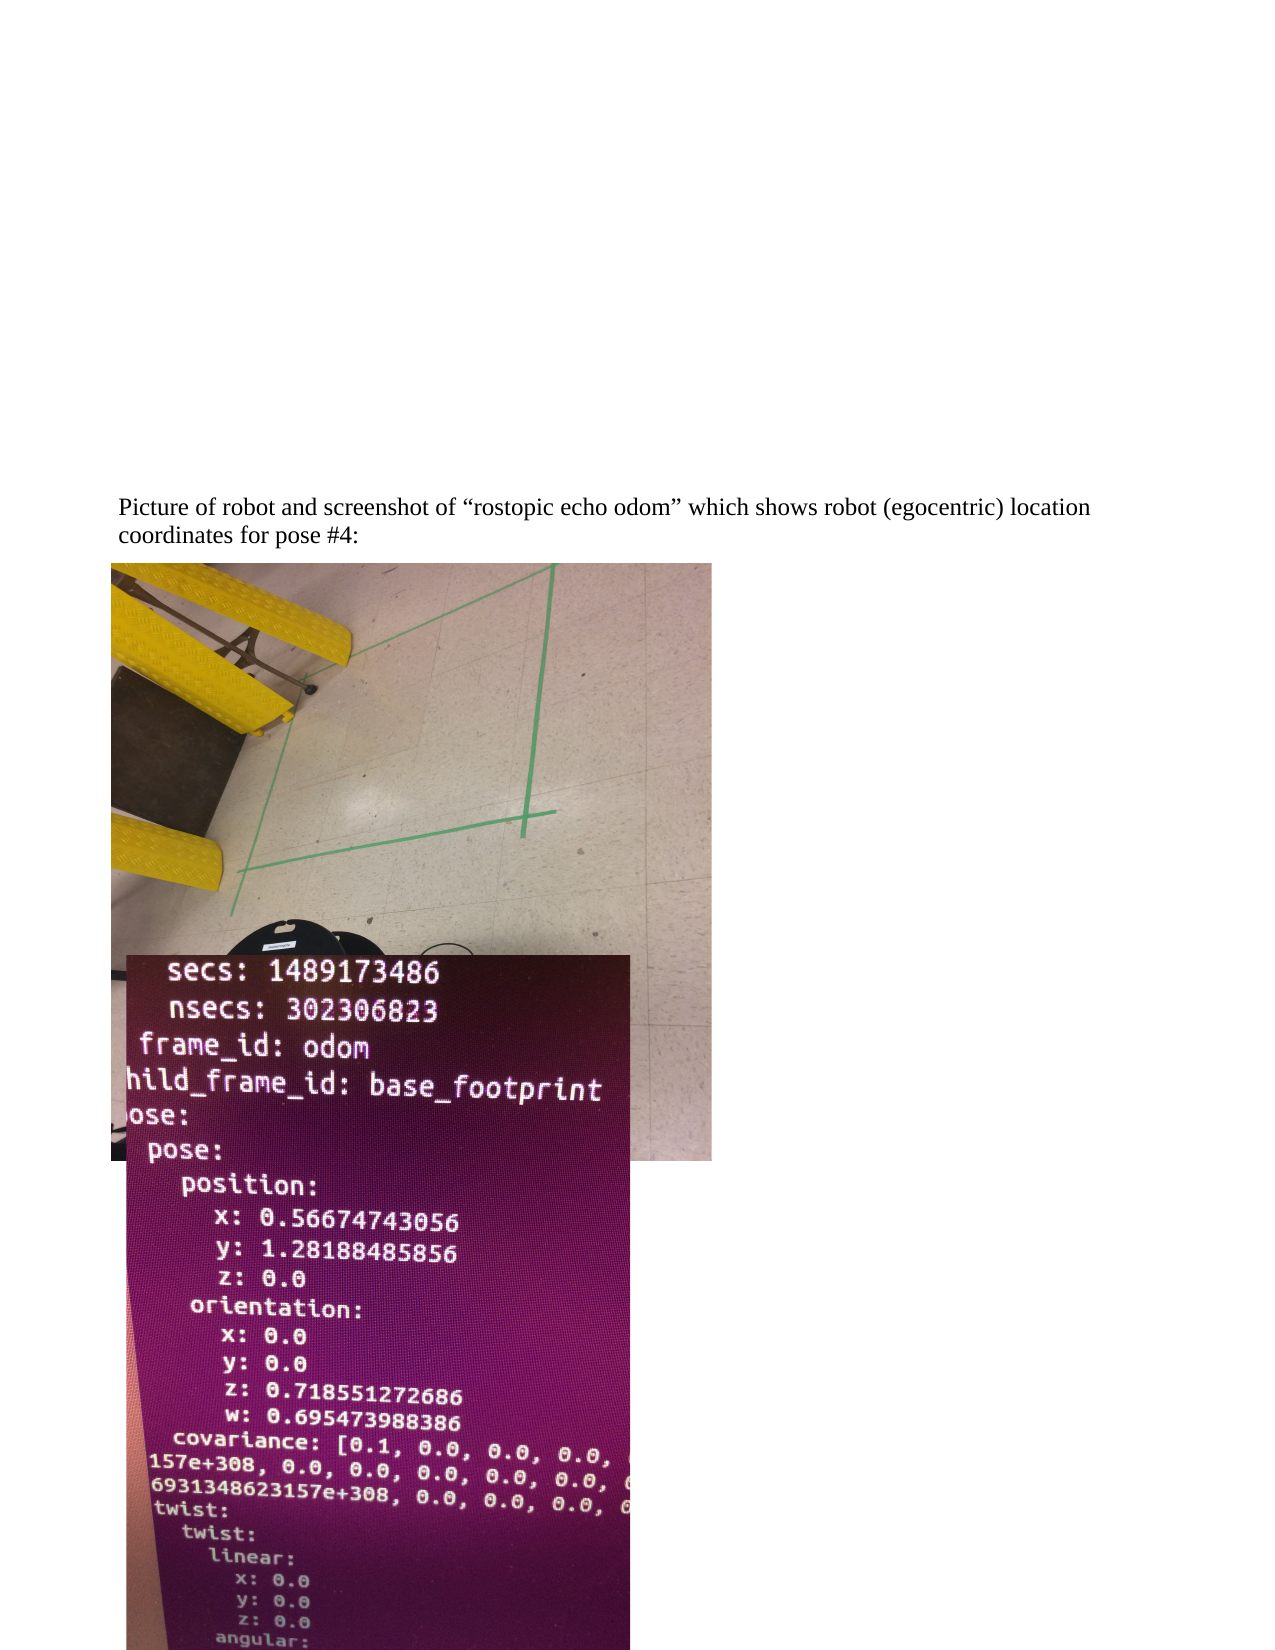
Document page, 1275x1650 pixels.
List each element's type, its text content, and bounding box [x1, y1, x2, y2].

text Picture of robot and screenshot of “rostopic echo odom” which shows robot (egocentric) location coordinates for pose #4: [118, 492, 1157, 549]
picture [111, 563, 712, 1650]
